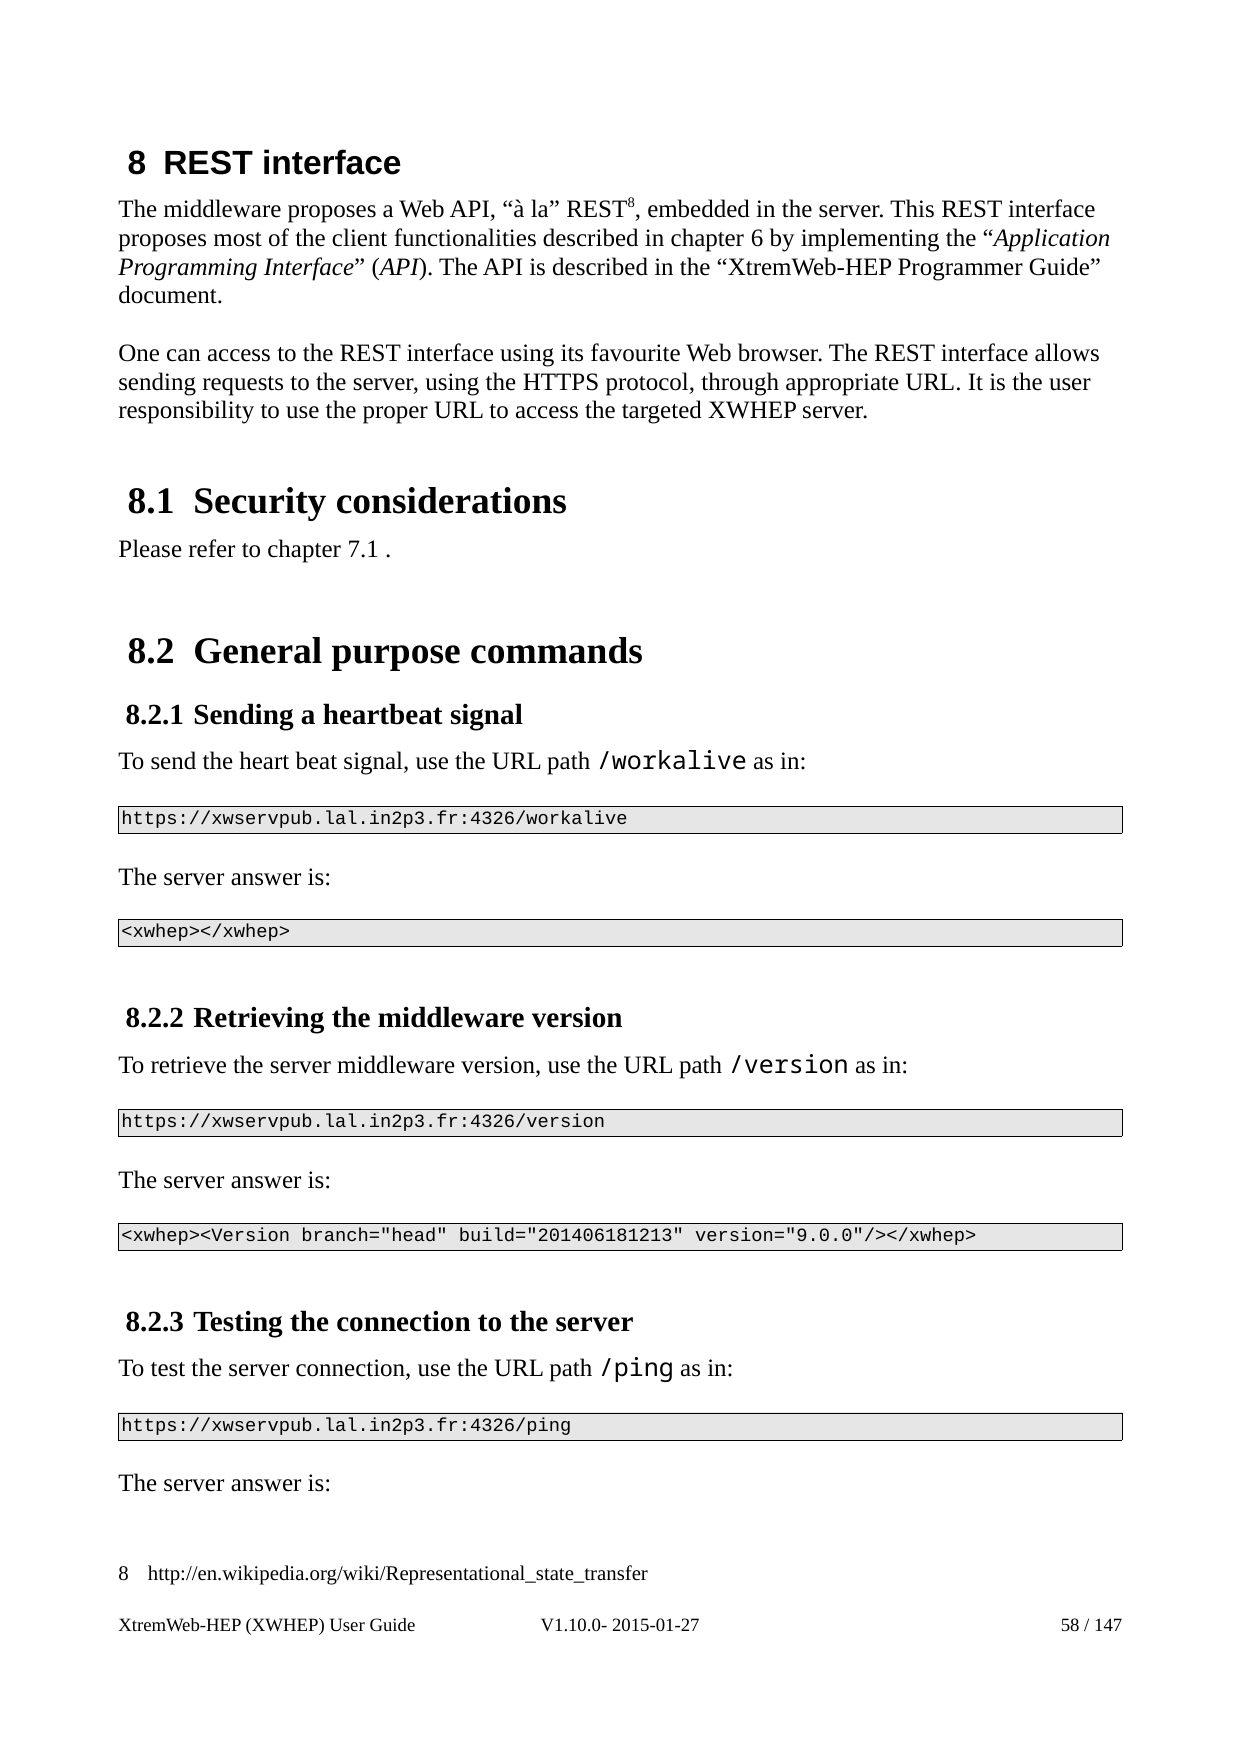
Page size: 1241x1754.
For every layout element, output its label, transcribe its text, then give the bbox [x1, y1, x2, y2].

text <xwhep><Version branch="head" build="201406181213" version="9.0.0"/></xwhep> [119, 1224, 1122, 1250]
subtitle Security considerations [118, 478, 1122, 521]
text The middleware proposes a Web API, “à la” REST, embedded in the server. This REST interface proposes most of the client functionalities described in chapter 6 by implementing the “Application Programming Interface” (API). The API is described in the “XtremWeb-HEP Programmer Guide” document. [118, 194, 1122, 309]
text <xwhep></xwhep> [119, 920, 1122, 946]
subtitle REST interface [118, 143, 1122, 182]
subtitle Sending a heartbeat signal [118, 697, 1122, 730]
subtitle Retrieving the middleware version [118, 1000, 1122, 1034]
subtitle Testing the connection to the server [118, 1304, 1122, 1337]
text https://xwservpub.lal.in2p3.fr:4326/workalive [119, 807, 1122, 833]
text The server answer is: [118, 1165, 1122, 1194]
text To test the server connection, use the URL path /ping as in: [118, 1350, 1122, 1384]
text https://xwservpub.lal.in2p3.fr:4326/version [119, 1110, 1122, 1136]
text The server answer is: [118, 1468, 1122, 1497]
text http://en.wikipedia.org/wiki/Representational_state_transfer [118, 1561, 1122, 1585]
subtitle General purpose commands [118, 629, 1122, 672]
text The server answer is: [118, 862, 1122, 890]
text To retrieve the server middleware version, use the URL path /version as in: [118, 1046, 1122, 1080]
text https://xwservpub.lal.in2p3.fr:4326/ping [119, 1414, 1122, 1440]
text To send the heart beat signal, use the URL path /workalive as in: [118, 743, 1122, 777]
text Please refer to chapter7.1. [118, 534, 1122, 562]
text One can access to the REST interface using its favourite Web browser. The REST interface allows sending requests to the server, using the HTTPS protocol, through appropriate URL. It is the user responsibility to use the proper URL to access the targeted XWHEP server. [118, 338, 1122, 424]
